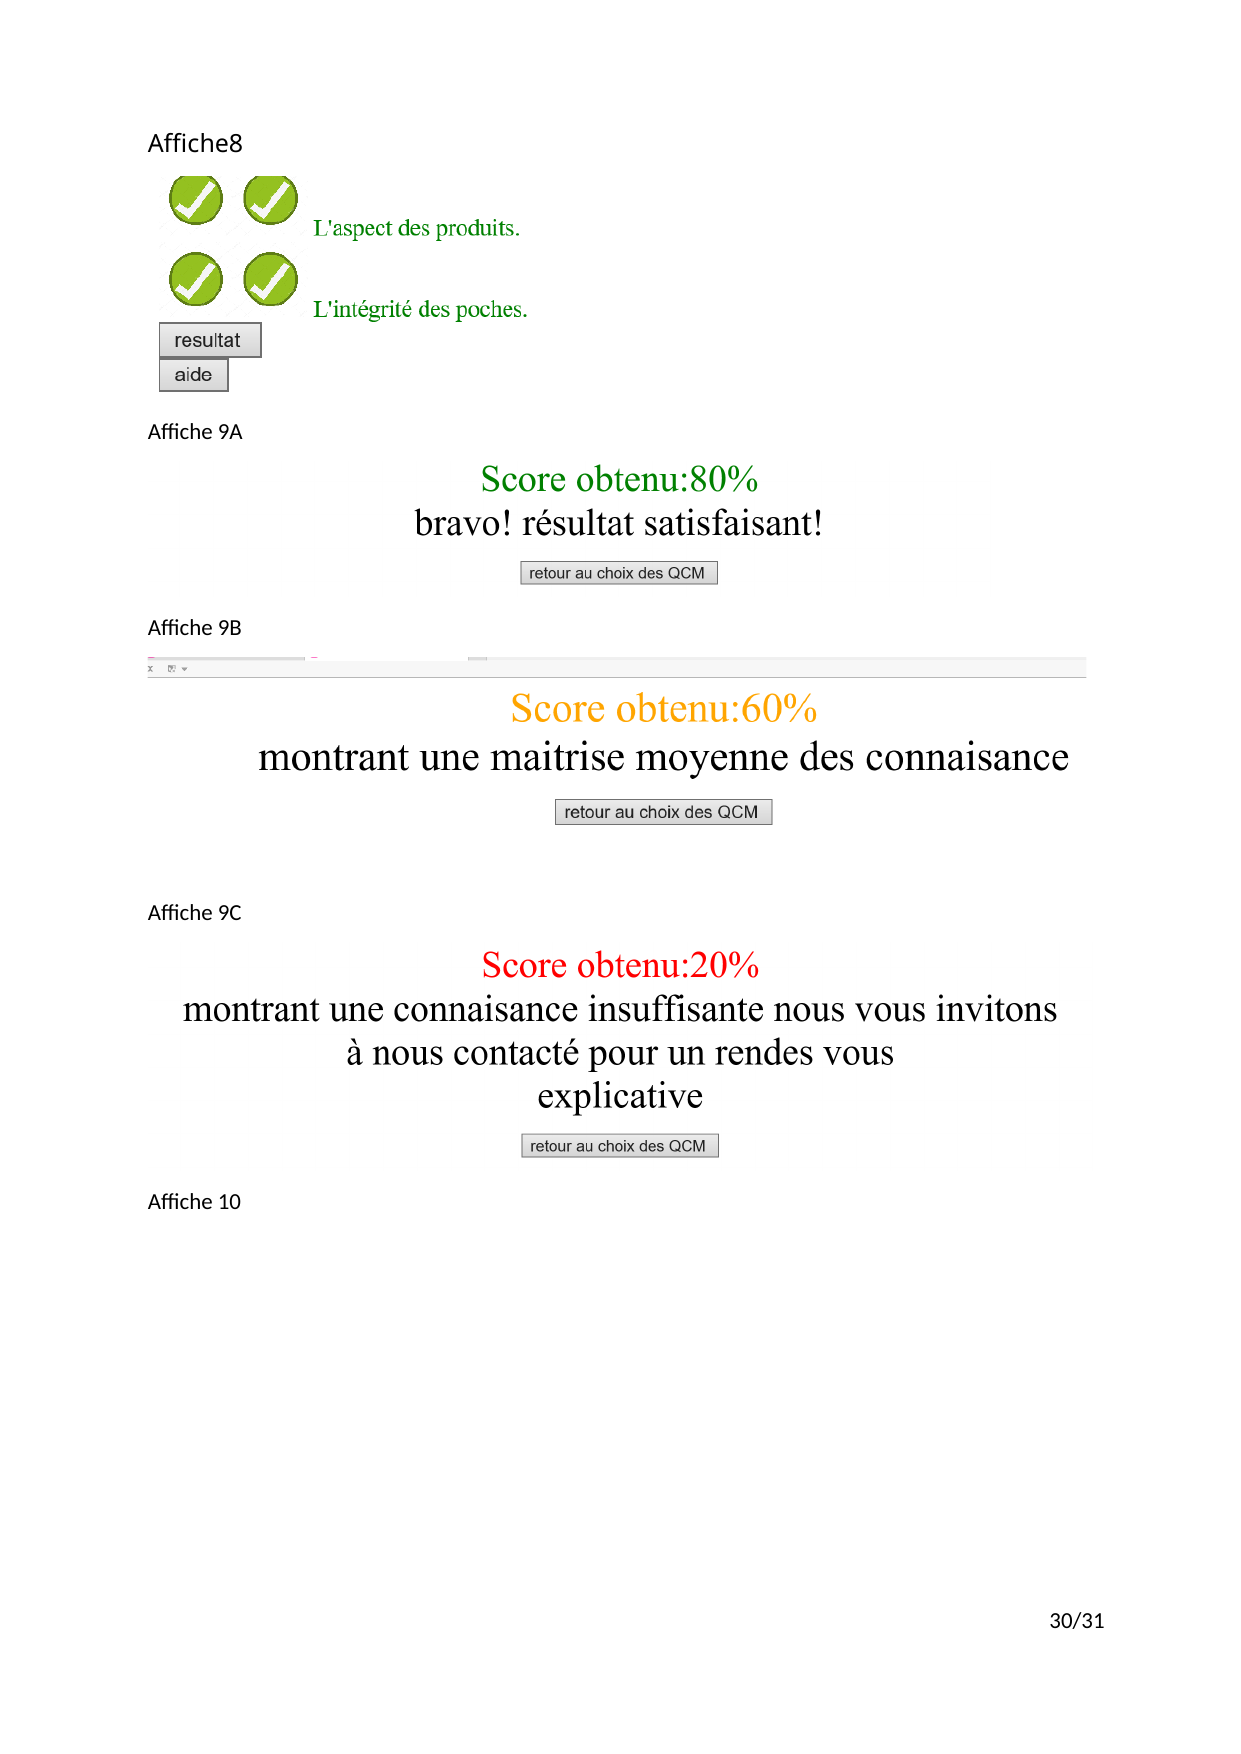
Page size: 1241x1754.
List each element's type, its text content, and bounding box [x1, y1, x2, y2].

text Affiche 9A [148, 417, 1093, 445]
text Affiche8 [148, 126, 1093, 160]
text Affiche 10 [148, 1187, 1093, 1215]
text Affiche 9C [148, 898, 1093, 926]
text Affiche 9B [148, 613, 1093, 641]
